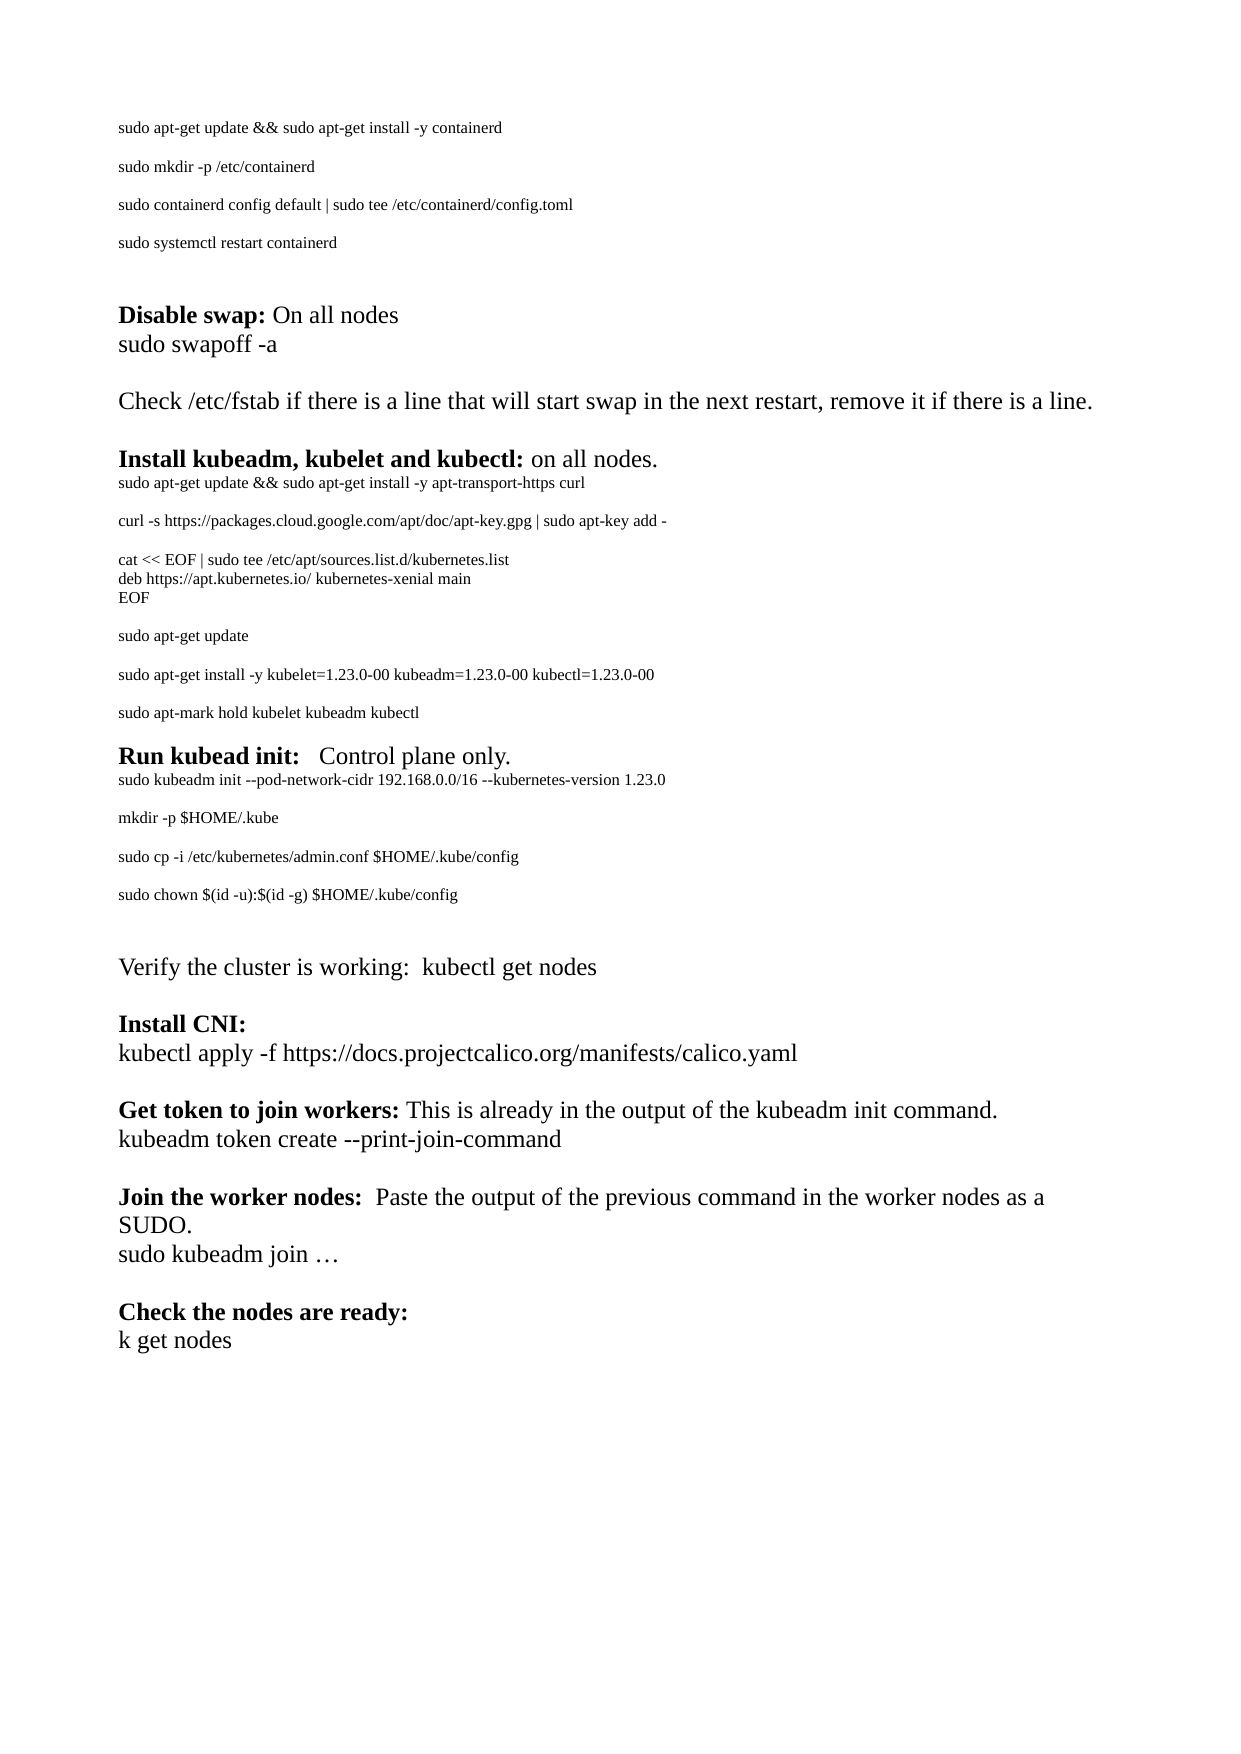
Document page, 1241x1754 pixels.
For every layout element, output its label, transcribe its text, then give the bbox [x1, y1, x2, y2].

text sudo apt-get update && sudo apt-get install -y apt-transport-https curl [118, 473, 1122, 492]
text Disable swap: On all nodes [118, 300, 1122, 329]
text mkdir -p $HOME/.kube [118, 808, 1122, 827]
text sudo containerd config default | sudo tee /etc/containerd/config.toml [118, 195, 1122, 214]
text sudo chown $(id -u):$(id -g) $HOME/.kube/config [118, 885, 1122, 904]
text deb https://apt.kubernetes.io/ kubernetes-xenial main [118, 568, 1122, 588]
text kubeadm token create --print-join-command [118, 1124, 1122, 1153]
text sudo kubeadm init --pod-network-cidr 192.168.0.0/16 --kubernetes-version 1.23.0 [118, 770, 1122, 789]
text sudo mkdir -p /etc/containerd [118, 156, 1122, 176]
text kubectl apply -f https://docs.projectcalico.org/manifests/calico.yaml [118, 1038, 1122, 1067]
text Join the worker nodes: Paste the output of the previous command in the worker nodes as a SUDO. [118, 1182, 1122, 1239]
text Verify the cluster is working: kubectl get nodes [118, 952, 1122, 981]
text Run kubead init: Control plane only. [118, 741, 1122, 770]
text Get token to join workers: This is already in the output of the kubeadm init command. [118, 1096, 1122, 1124]
text Install kubeadm, kubelet and kubectl: on all nodes. [118, 444, 1122, 473]
text sudo kubeadm join … [118, 1239, 1122, 1268]
text sudo swapoff -a [118, 329, 1122, 358]
text sudo apt-mark hold kubelet kubeadm kubectl [118, 703, 1122, 722]
text EOF [118, 588, 1122, 607]
text k get nodes [118, 1326, 1122, 1354]
text sudo apt-get update [118, 626, 1122, 645]
text sudo apt-get update && sudo apt-get install -y containerd [118, 118, 1122, 137]
text cat << EOF | sudo tee /etc/apt/sources.list.d/kubernetes.list [118, 549, 1122, 568]
text Check the nodes are ready: [118, 1297, 1122, 1326]
text sudo apt-get install -y kubelet=1.23.0-00 kubeadm=1.23.0-00 kubectl=1.23.0-00 [118, 664, 1122, 683]
text Check /etc/fstab if there is a line that will start swap in the next restart, remove it if there is a line. [118, 386, 1122, 415]
text sudo systemctl restart containerd [118, 233, 1122, 252]
text curl -s https://packages.cloud.google.com/apt/doc/apt-key.gpg | sudo apt-key add - [118, 511, 1122, 530]
text sudo cp -i /etc/kubernetes/admin.conf $HOME/.kube/config [118, 846, 1122, 866]
text Install CNI: [118, 1009, 1122, 1038]
